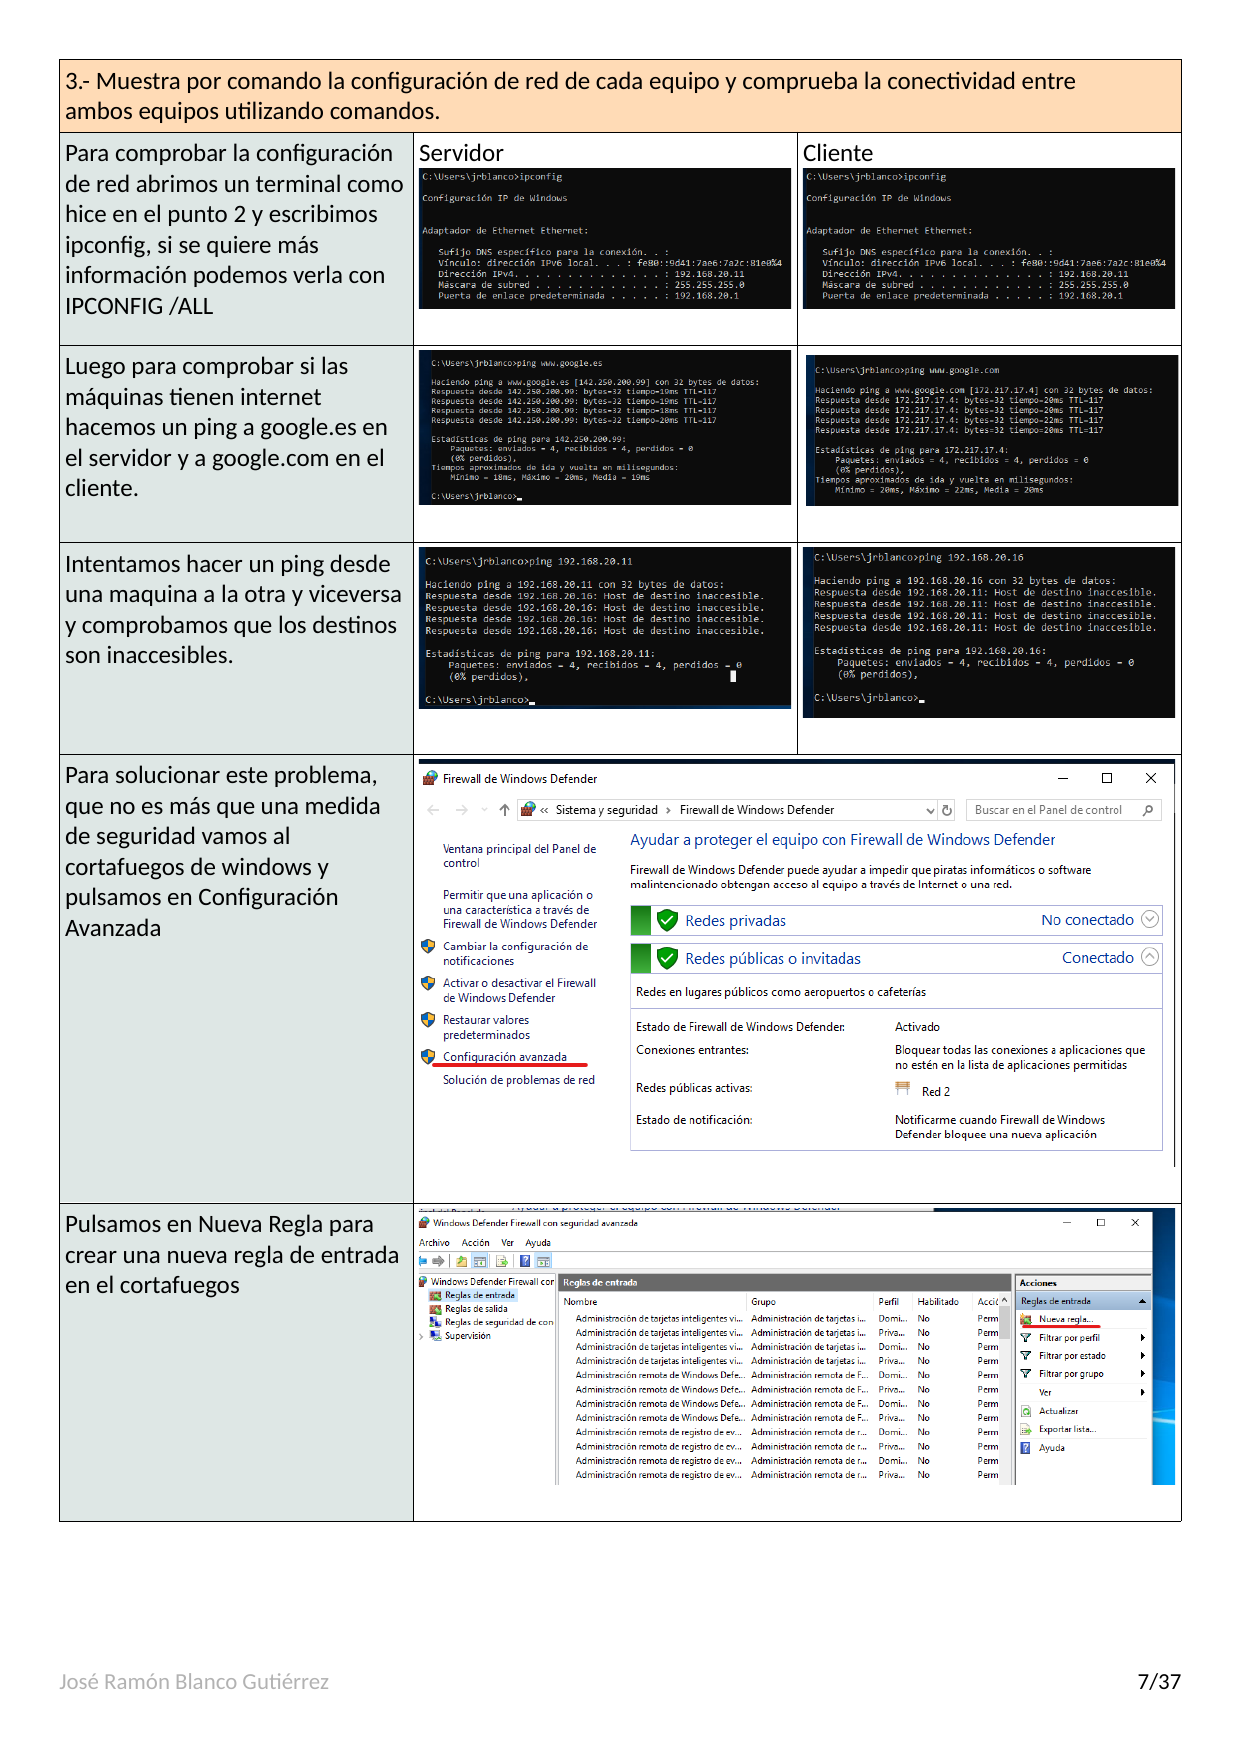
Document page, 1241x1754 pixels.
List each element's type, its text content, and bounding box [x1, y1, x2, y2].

picture [802, 168, 1176, 309]
picture [418, 1208, 1176, 1485]
picture [418, 759, 1176, 1167]
table_cell [414, 1204, 1181, 1521]
table_cell Servidor [414, 133, 797, 345]
table_cell Luego para comprobar si las máquinas tienen internet hacemos un ping a google.es en el servidor y a google.com en el cliente. [60, 346, 413, 542]
table_cell Para solucionar este problema, que no es más que una medida de seguridad vamos al cortafuegos de windows y pulsamos en Configuración Avanzada [60, 755, 413, 1202]
table_cell [414, 543, 797, 754]
table_cell Intentamos hacer un ping desde una maquina a la otra y viceversa y comprobamos que los destinos son inaccesibles. [60, 543, 413, 754]
picture [1163, 1413, 1176, 1417]
table_cell [414, 755, 1181, 1202]
table_cell [414, 346, 797, 542]
picture [418, 350, 792, 505]
table_cell [798, 543, 1181, 754]
picture [418, 547, 792, 709]
picture [806, 355, 1179, 506]
table_cell Pulsamos en Nueva Regla para crear una nueva regla de entrada en el cortafuegos [60, 1204, 413, 1521]
table_cell Cliente [798, 133, 1181, 345]
picture [802, 547, 1176, 718]
table_cell Para comprobar la configuración de red abrimos un terminal como hice en el punto 2 y escribimos ipconfig, si se quiere más información podemos verla con IPCONFIG /ALL [60, 133, 413, 345]
table_header 3.- Muestra por comando la configuración de red de cada equipo y comprueba la conectividad entre ambos equipos utilizando comandos. [60, 60, 1181, 132]
table_cell [798, 346, 1181, 542]
picture [418, 168, 792, 309]
